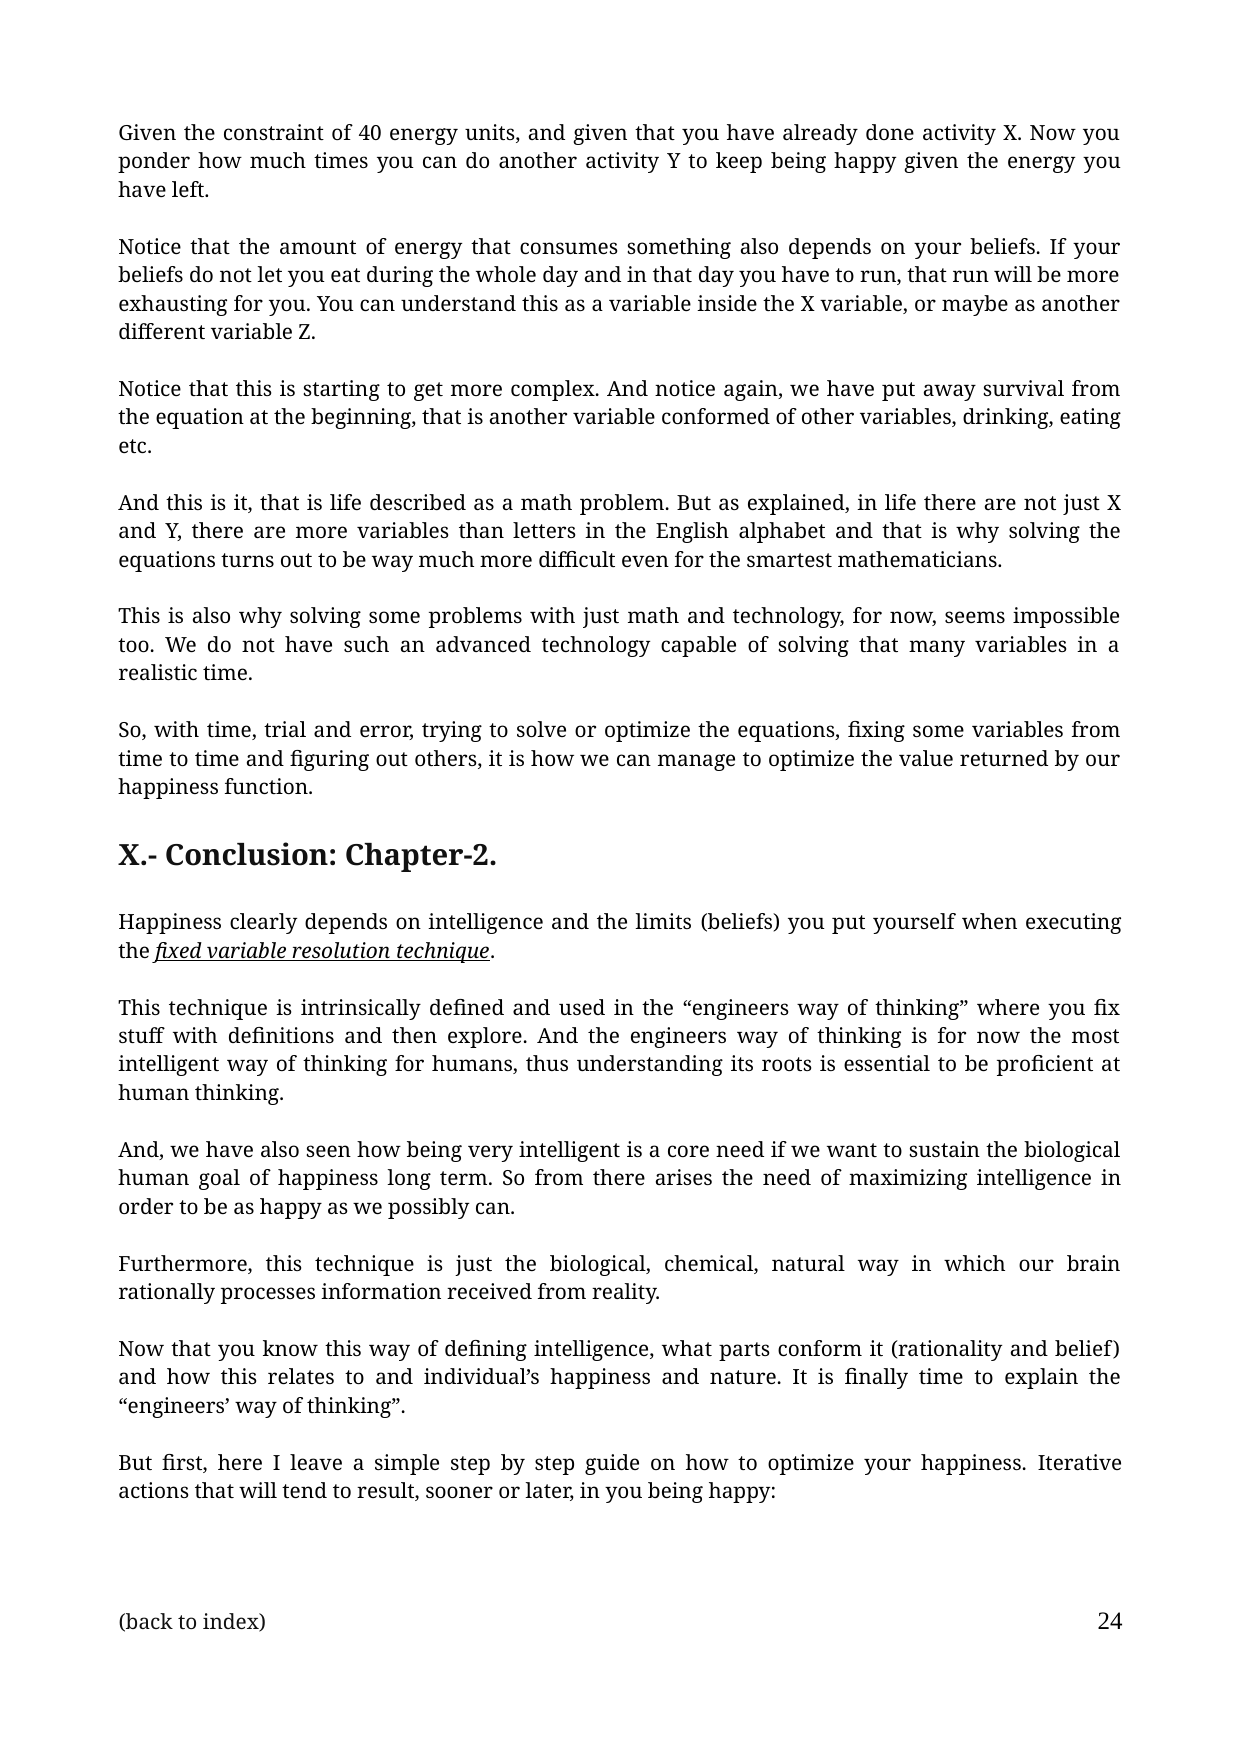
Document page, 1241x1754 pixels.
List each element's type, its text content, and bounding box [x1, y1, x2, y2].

text And this is it, that is life described as a math problem. But as explained, in life there are not just X and Y, there are more variables than letters in the English alphabet and that is why solving the equations turns out to be way much more difficult even for the smartest mathematicians. [118, 488, 1122, 573]
text Notice that the amount of energy that consumes something also depends on your beliefs. If your beliefs do not let you eat during the whole day and in that day you have to run, that run will be more exhausting for you. You can understand this as a variable inside the X variable, or maybe as another different variable Z. [118, 232, 1122, 346]
text But first, here I leave a simple step by step guide on how to optimize your happiness. Iterative actions that will tend to result, sooner or later, in you being happy: [118, 1448, 1122, 1504]
text So, with time, trial and error, trying to solve or optimize the equations, fixing some variables from time to time and figuring out others, it is how we can manage to optimize the value returned by our happiness function. [118, 715, 1122, 801]
text Now that you know this way of defining intelligence, what parts conform it (rationality and belief) and how this relates to and individual’s happiness and nature. It is finally time to explain the “engineers’ way of thinking”. [118, 1334, 1122, 1419]
text Happiness clearly depends on intelligence and the limits (beliefs) you put yourself when executing the fixed variable resolution technique. [118, 907, 1122, 964]
text This technique is intrinsically defined and used in the “engineers way of thinking” where you fix stuff with definitions and then explore. And the engineers way of thinking is for now the most intelligent way of thinking for humans, thus understanding its roots is essential to be proficient at human thinking. [118, 993, 1122, 1106]
text This is also why solving some problems with just math and technology, for now, seems impossible too. We do not have such an advanced technology capable of solving that many variables in a realistic time. [118, 602, 1122, 687]
text X.- Conclusion: Chapter-2. [118, 834, 1122, 874]
text And, we have also seen how being very intelligent is a core need if we want to sustain the biological human goal of happiness long term. So from there arises the need of maximizing intelligence in order to be as happy as we possibly can. [118, 1135, 1122, 1220]
text Furthermore, this technique is just the biological, chemical, natural way in which our brain rationally processes information received from reality. [118, 1249, 1122, 1306]
text Notice that this is starting to get more complex. And notice again, we have put away survival from the equation at the beginning, that is another variable conformed of other variables, drinking, eating etc. [118, 374, 1122, 459]
text Given the constraint of 40 energy units, and given that you have already done activity X. Now you ponder how much times you can do another activity Y to keep being happy given the energy you have left. [118, 118, 1122, 203]
